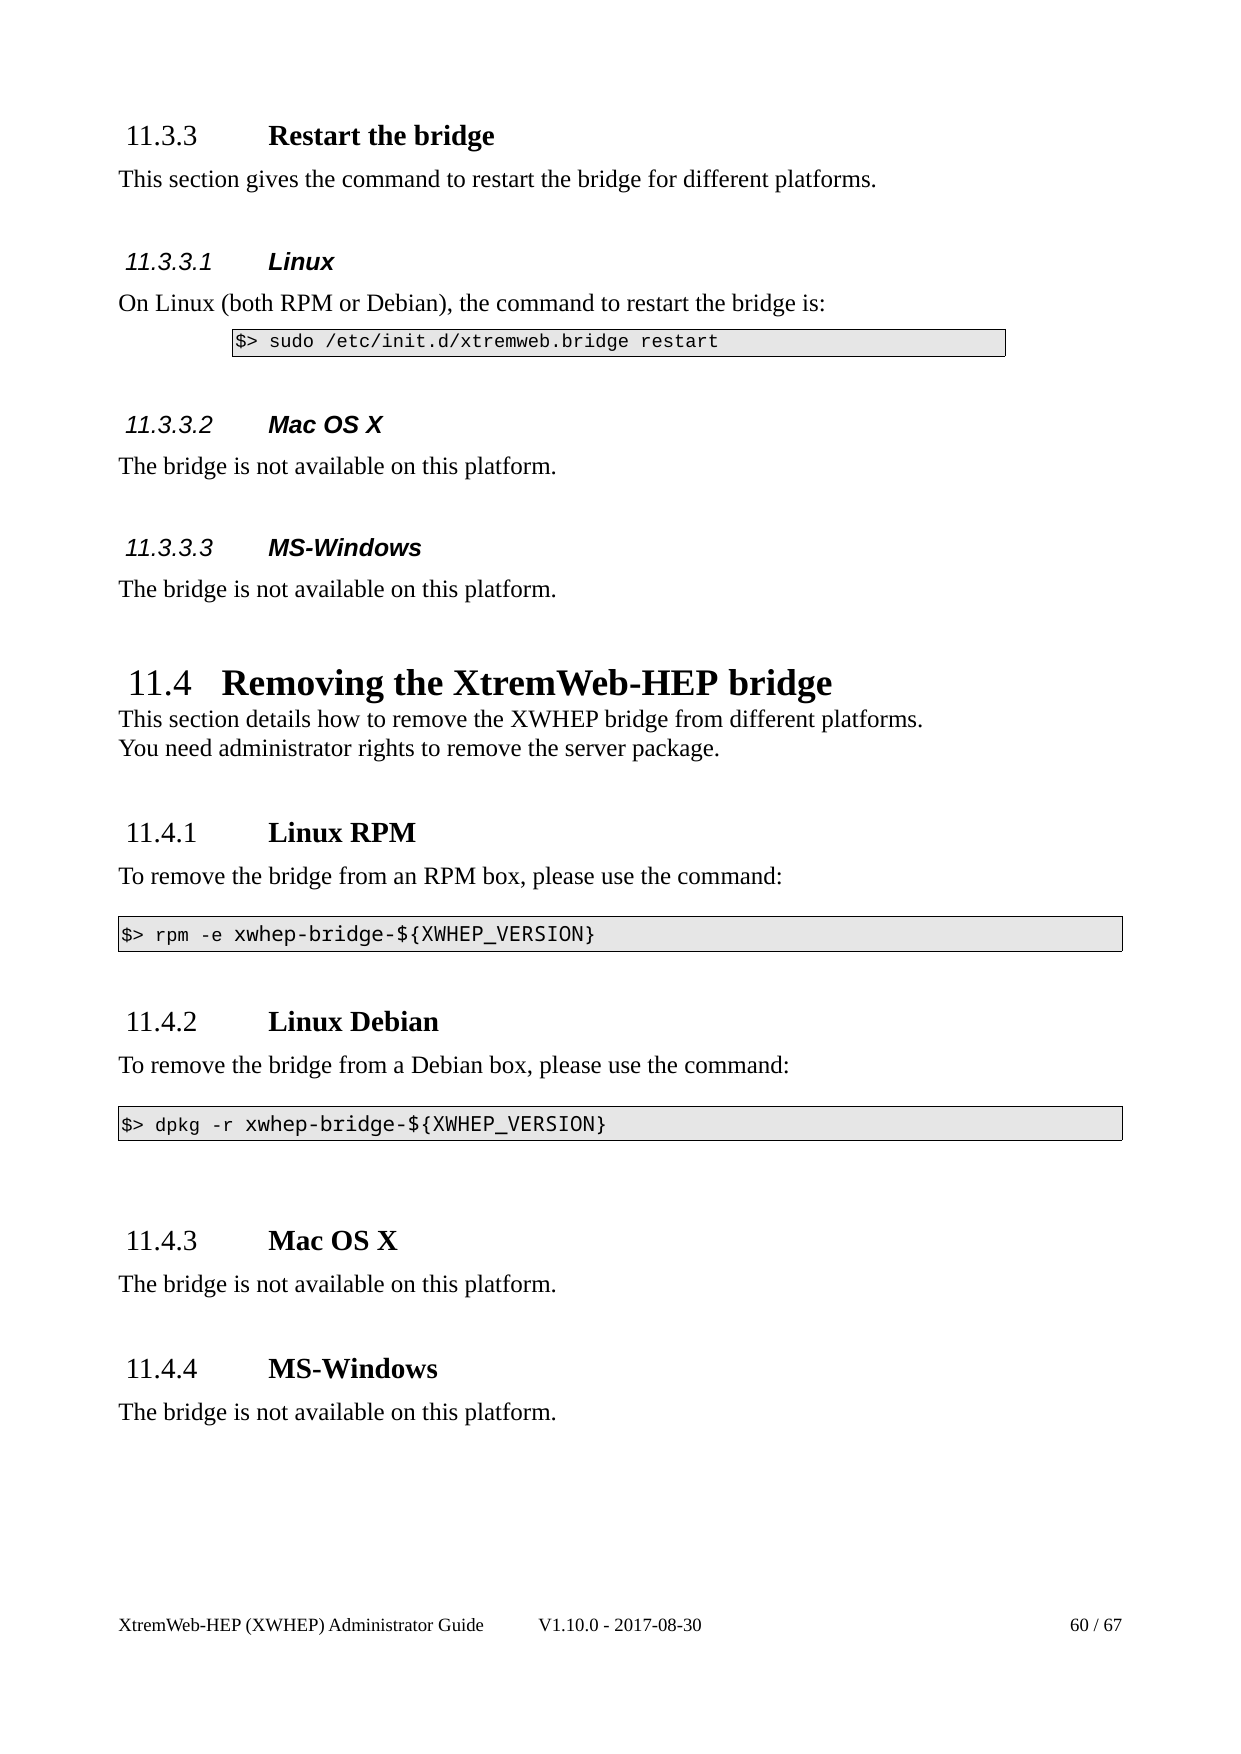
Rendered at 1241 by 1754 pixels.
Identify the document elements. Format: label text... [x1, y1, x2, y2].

text The bridge is not available on this platform. [118, 1269, 1122, 1297]
text This section gives the command to restart the bridge for different platforms. [118, 164, 1122, 193]
text To remove the bridge from a Debian box, please use the command: [118, 1051, 1122, 1079]
text The bridge is not available on this platform. [118, 574, 1122, 603]
subtitle Linux Debian [118, 1004, 1122, 1038]
text You need administrator rights to remove the server package. [118, 733, 1122, 761]
text $> sudo /etc/init.d/xtremweb.bridge restart [233, 330, 1005, 356]
text $> dpkg -r xwhep-bridge-${XWHEP_VERSION} [119, 1107, 1122, 1140]
text On Linux (both RPM or Debian), the command to restart the bridge is: [118, 288, 1122, 316]
subtitle MS-Windows [118, 1351, 1122, 1385]
text $> rpm -e xwhep-bridge-${XWHEP_VERSION} [119, 917, 1122, 951]
subtitle Linux RPM [118, 815, 1122, 849]
subtitle Removing the XtremWeb-HEP bridge [118, 661, 1122, 704]
subtitle MS-Windows [118, 533, 1122, 562]
subtitle Restart the bridge [118, 118, 1122, 152]
text To remove the bridge from an RPM box, please use the command: [118, 861, 1122, 890]
subtitle Mac OS X [118, 410, 1122, 438]
text The bridge is not available on this platform. [118, 1397, 1122, 1426]
subtitle Linux [118, 247, 1122, 275]
text The bridge is not available on this platform. [118, 451, 1122, 480]
subtitle Mac OS X [118, 1223, 1122, 1256]
text This section details how to remove the XWHEP bridge from different platforms. [118, 704, 1122, 733]
